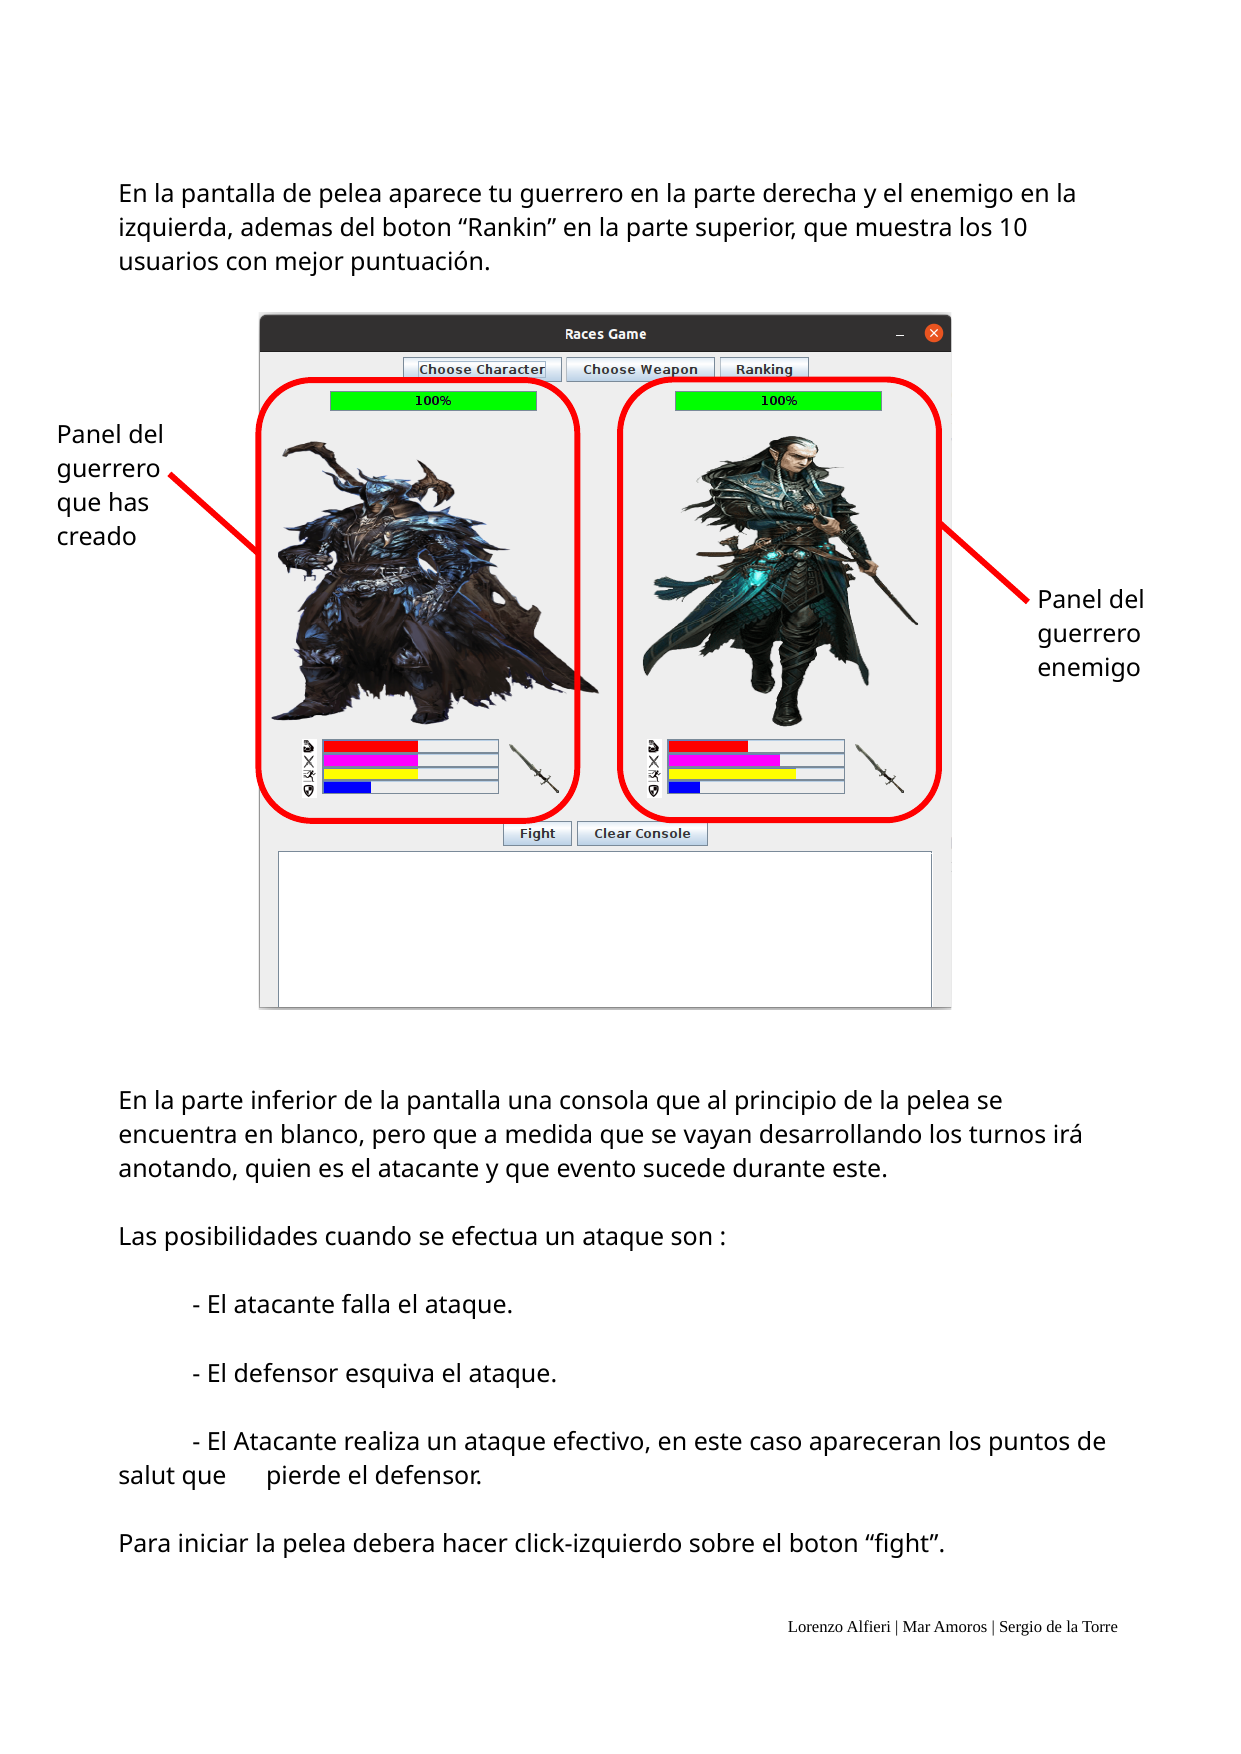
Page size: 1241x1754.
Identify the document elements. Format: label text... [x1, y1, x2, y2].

text En la parte inferior de la pantalla una consola que al principio de la pelea se encuentra en blanco, pero que a medida que se vayan desarrollando los turnos irá anotando, quien es el atacante y que evento sucede durante este. [118, 1083, 1122, 1185]
text Las posibilidades cuando se efectua un ataque son : [118, 1219, 1122, 1253]
picture [624, 383, 935, 817]
text - El atacante falla el ataque. [118, 1287, 1122, 1321]
text En la pantalla de pelea aparece tu guerrero en la parte derecha y el enemigo en la izquierda, ademas del boton “Rankin” en la parte superior, que muestra los 10 usuarios con mejor puntuación. [118, 176, 1122, 278]
text - El defensor esquiva el ataque. [118, 1355, 1122, 1389]
text - El Atacante realiza un ataque efectivo, en este caso apareceran los puntos de salut que pierde el defensor. [118, 1423, 1122, 1492]
picture [258, 312, 952, 1010]
text Para iniciar la pelea debera hacer click-izquierdo sobre el boton “fight”. [118, 1526, 1122, 1560]
picture [262, 384, 574, 817]
